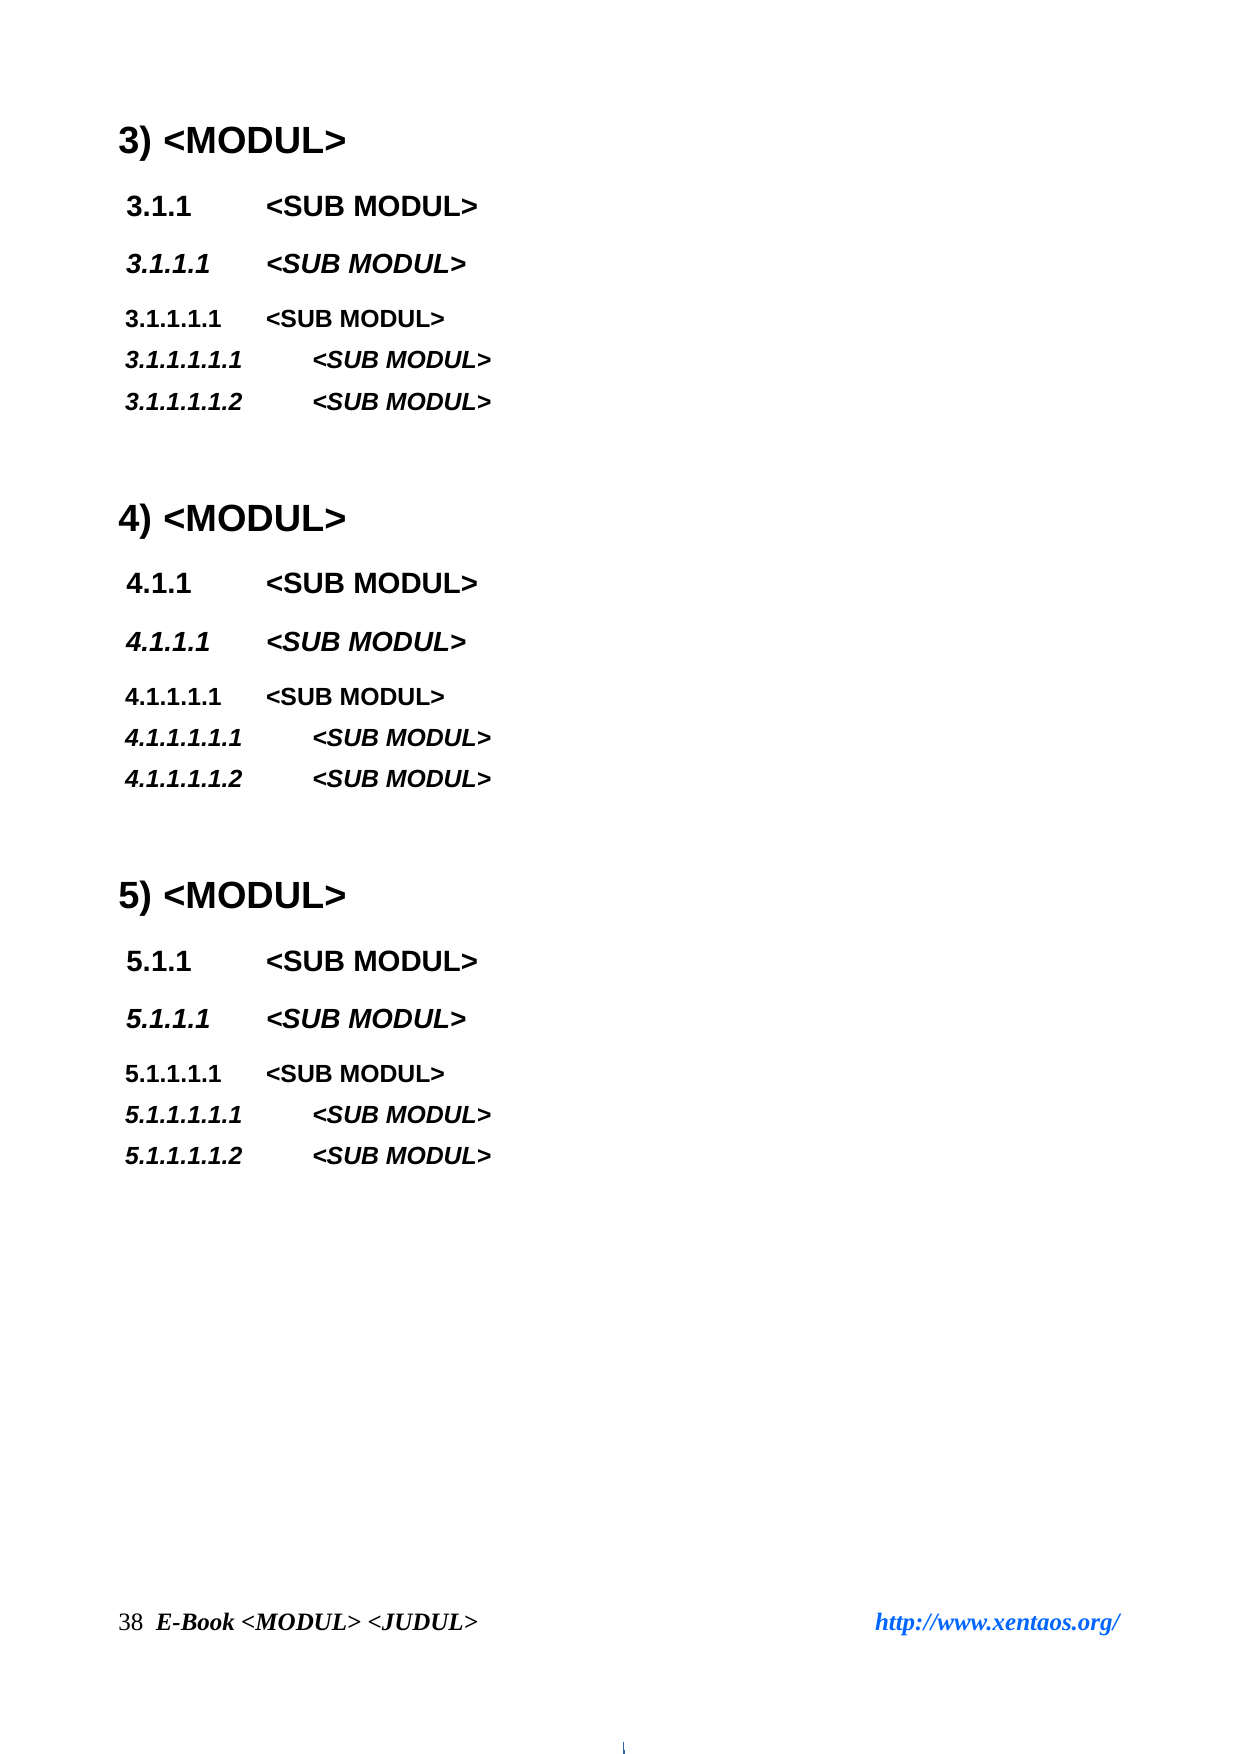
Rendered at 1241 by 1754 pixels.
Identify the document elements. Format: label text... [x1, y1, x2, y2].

subtitle <MODUL> [118, 118, 1122, 162]
subtitle <SUB MODUL> [118, 189, 1122, 223]
subtitle <SUB MODUL> [118, 1002, 1122, 1034]
subtitle <SUB MODUL> [118, 682, 1122, 710]
subtitle <SUB MODUL> [118, 566, 1122, 600]
subtitle <SUB MODUL> [118, 304, 1122, 333]
subtitle <SUB MODUL> [118, 346, 1122, 374]
subtitle <SUB MODUL> [118, 1100, 1122, 1129]
subtitle <SUB MODUL> [118, 248, 1122, 279]
subtitle <SUB MODUL> [118, 1141, 1122, 1170]
subtitle <MODUL> [118, 873, 1122, 916]
subtitle <SUB MODUL> [118, 723, 1122, 751]
subtitle <SUB MODUL> [118, 387, 1122, 415]
subtitle <MODUL> [118, 495, 1122, 539]
subtitle <SUB MODUL> [118, 764, 1122, 792]
subtitle <SUB MODUL> [118, 625, 1122, 657]
subtitle <SUB MODUL> [118, 943, 1122, 977]
subtitle <SUB MODUL> [118, 1059, 1122, 1088]
